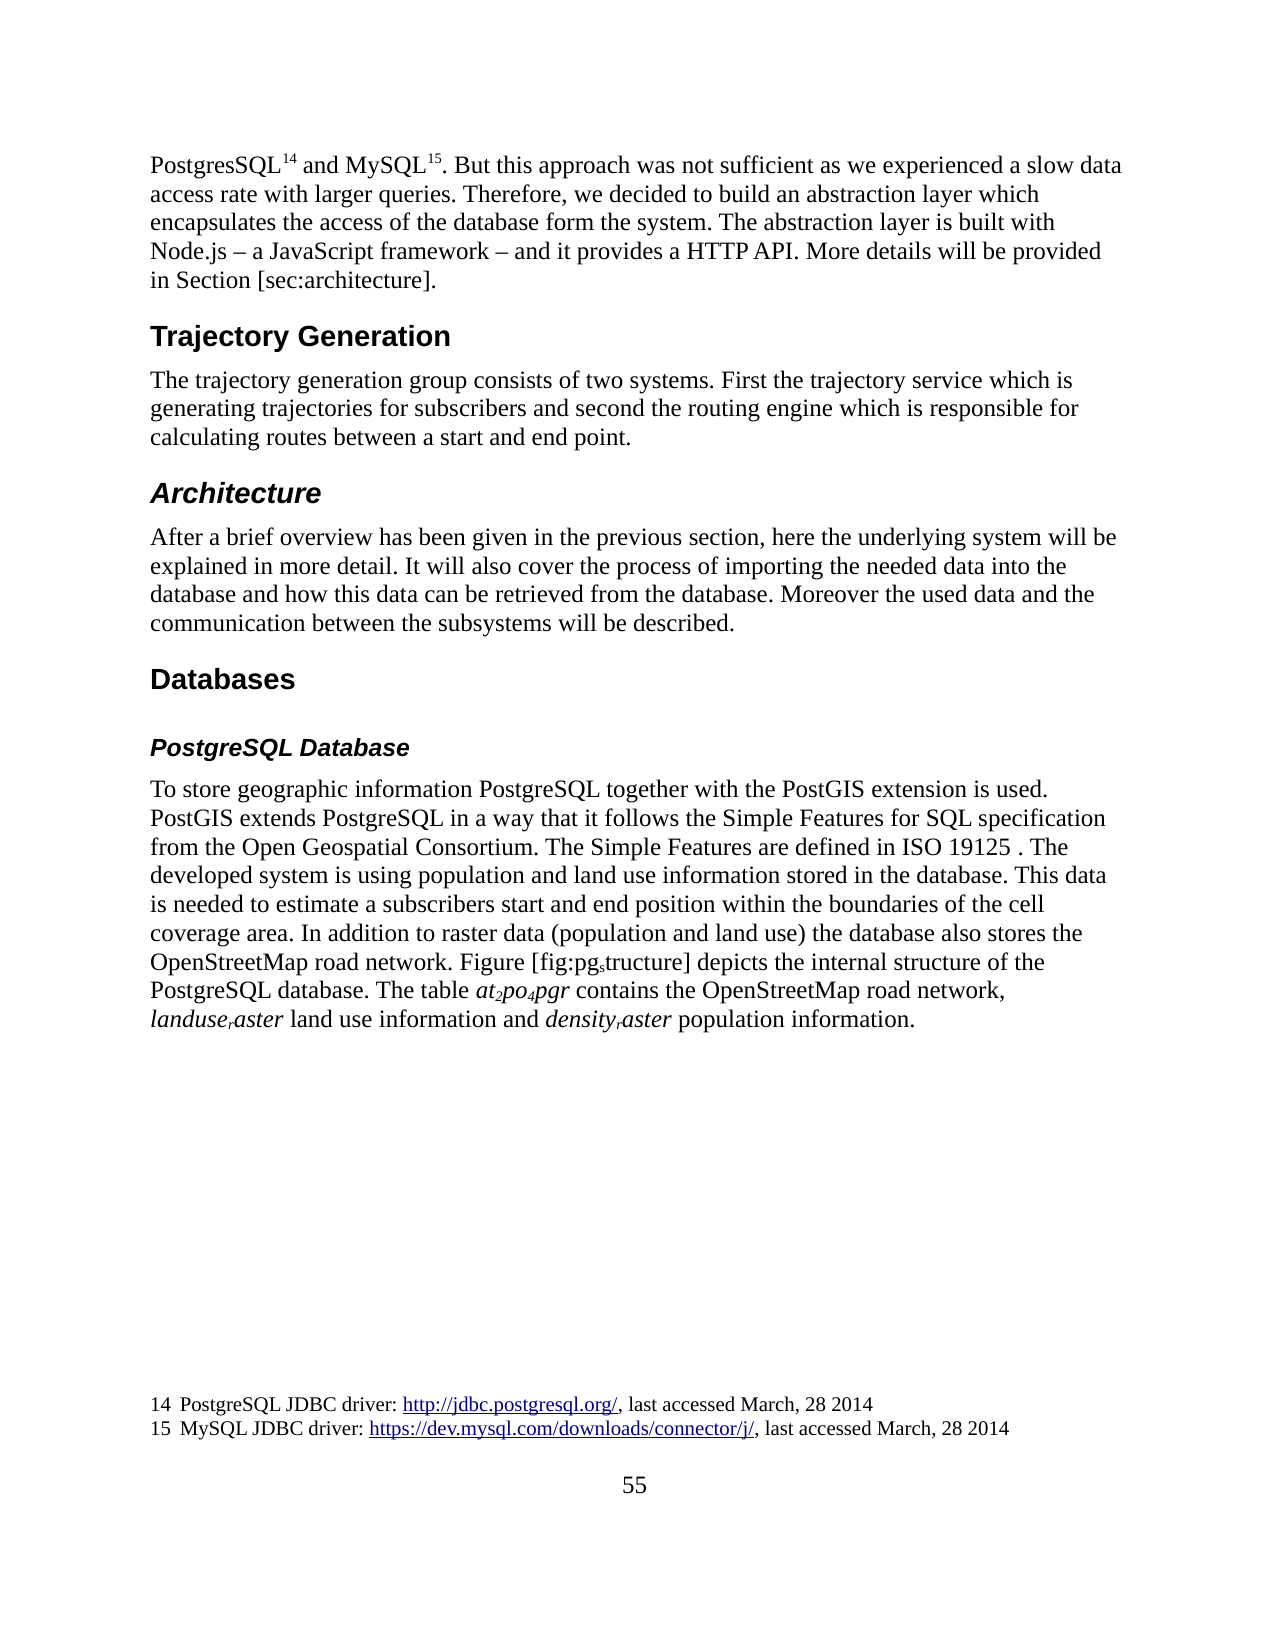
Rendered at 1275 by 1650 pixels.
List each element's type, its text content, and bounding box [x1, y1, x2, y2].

subtitle Databases [150, 662, 1125, 696]
text After a brief overview has been given in the previous section, here the underlying system will be explained in more detail. It will also cover the process of importing the needed data into the database and how this data can be retrieved from the database. Moreover the used data and the communication between the subsystems will be described. [150, 522, 1125, 637]
text MySQL JDBC driver: https://dev.mysql.com/downloads/connector/j/, last accessed March, 28 2014 [150, 1416, 1125, 1440]
text The trajectory generation group consists of two systems. First the trajectory service which is generating trajectories for subscribers and second the routing engine which is responsible for calculating routes between a start and end point. [150, 365, 1125, 451]
subtitle Trajectory Generation [150, 319, 1125, 352]
subtitle PostgreSQL Database [150, 733, 1125, 762]
text We first started to develop a system with direct access to the database via the JDBC driver for PostgresSQL and MySQL. But this approach was not sufficient as we experienced a slow data access rate with larger queries. Therefore, we decided to build an abstraction layer which encapsulates the access of the database form the system. The abstraction layer is built with Node.js – a JavaScript framework – and it provides a HTTP API. More details will be provided in Section [sec:architecture]. [150, 150, 1125, 294]
text PostgreSQL JDBC driver: http://jdbc.postgresql.org/, last accessed March, 28 2014 [150, 1392, 1125, 1416]
subtitle Architecture [150, 476, 1125, 509]
text To store geographic information PostgreSQL together with the PostGIS extension is used. PostGIS extends PostgreSQL in a way that it follows the Simple Features for SQL specification from the Open Geospatial Consortium. The Simple Features are defined in ISO 19125 . The developed system is using population and land use information stored in the database. This data is needed to estimate a subscribers start and end position within the boundaries of the cell coverage area. In addition to raster data (population and land use) the database also stores the OpenStreetMap road network. Figure [fig:pgstructure] depicts the internal structure of the PostgreSQL database. The table at2po4pgr contains the OpenStreetMap road network, landuseraster land use information and densityraster population information. [150, 774, 1125, 1033]
